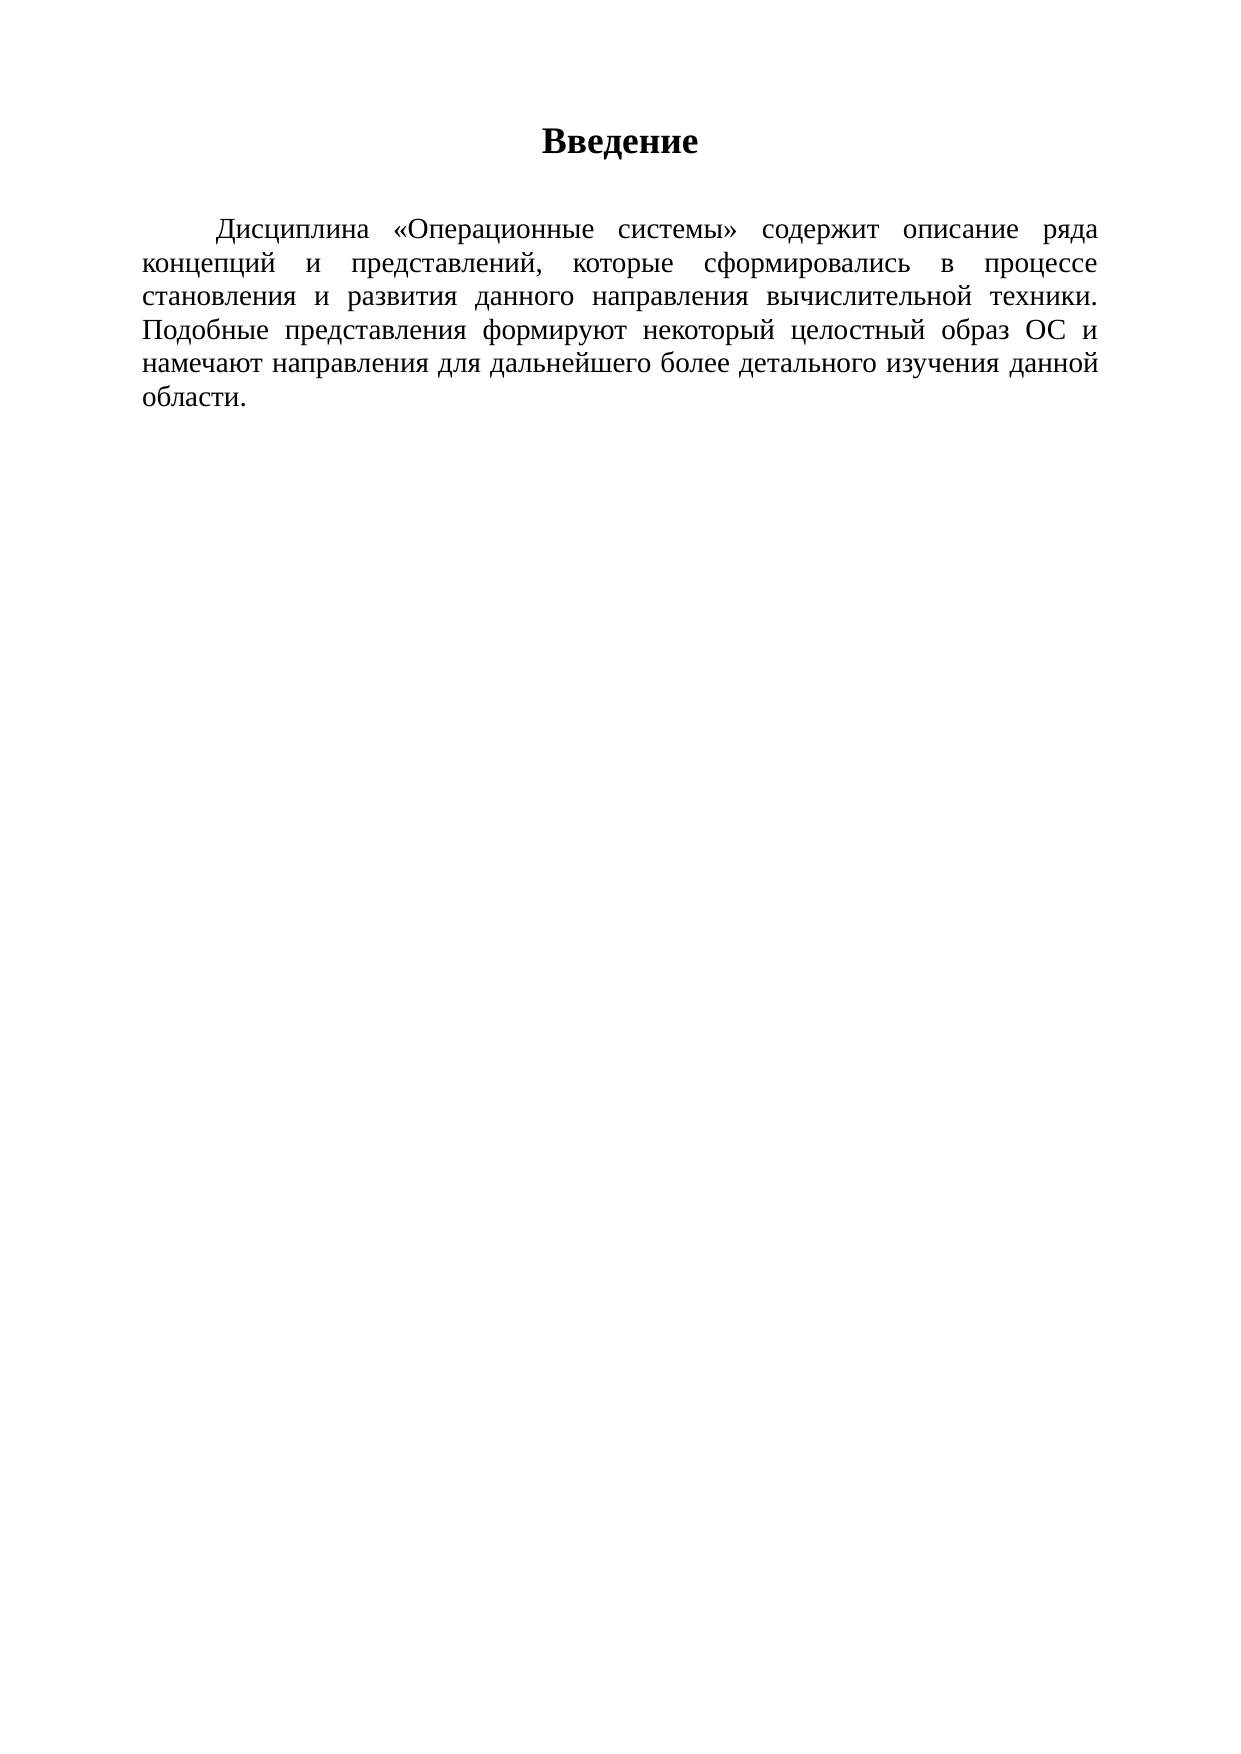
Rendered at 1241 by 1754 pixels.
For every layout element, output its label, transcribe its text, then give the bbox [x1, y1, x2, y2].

subtitle Введение [142, 118, 1098, 161]
text Дисциплина «Операционные системы» содержит описание ряда концепций и представлений, которые сформировались в процессе становления и развития данного направления вычислительной техники. Подобные представления формируют некоторый целостный образ ОС и намечают направления для дальнейшего более детального изучения данной области. [142, 211, 1098, 412]
